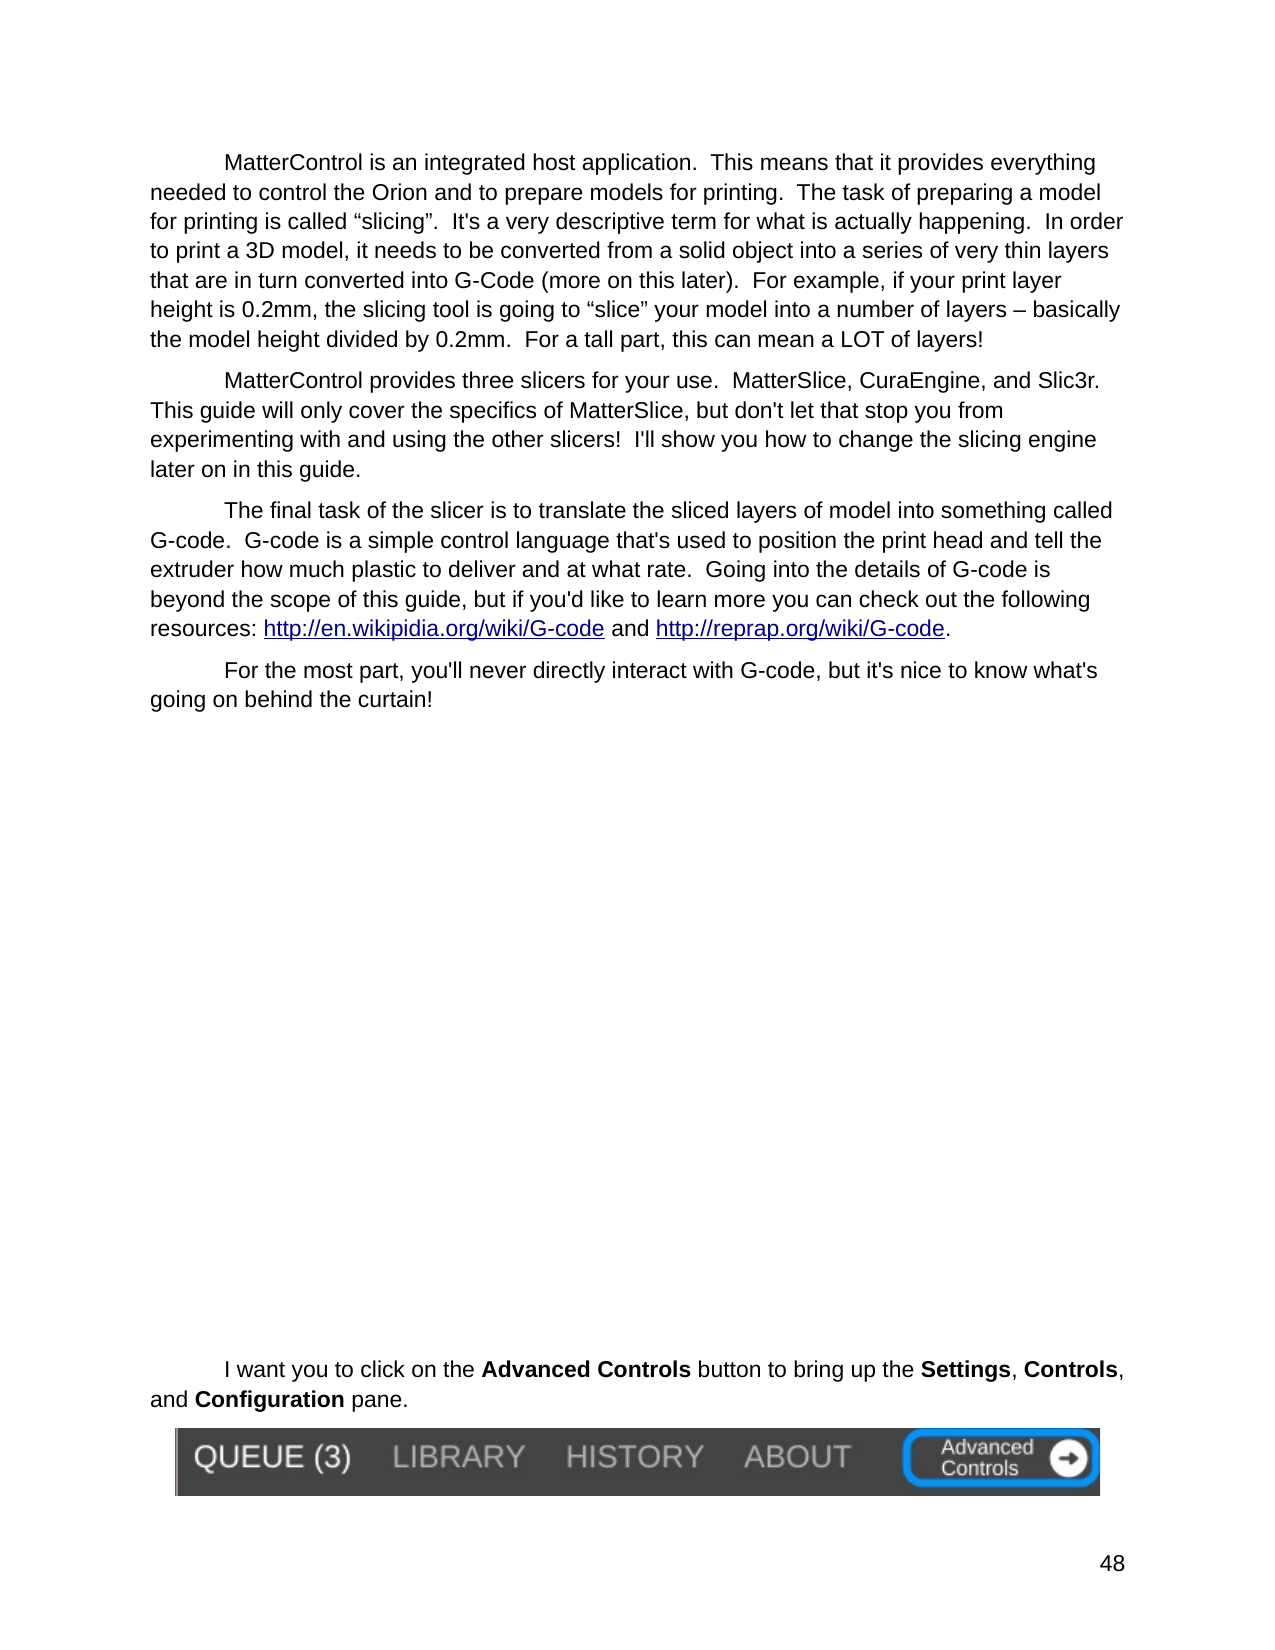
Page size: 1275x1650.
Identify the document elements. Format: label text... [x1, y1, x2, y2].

text MatterControl provides three slicers for your use. MatterSlice, CuraEngine, and Slic3r. This guide will only cover the specifics of MatterSlice, but don't let that stop you from experimenting with and using the other slicers! I'll show you how to change the slicing engine later on in this guide. [150, 368, 1125, 482]
text For the most part, you'll never directly interact with G-code, but it's nice to know what's going on behind the curtain! [150, 657, 1125, 712]
text I want you to click on the Advanced Controls button to bring up the Settings, Controls, and Configuration pane. [150, 1357, 1125, 1412]
text The final task of the slicer is to translate the sliced layers of model into something called G-code. G-code is a simple control language that's used to position the print head and tell the extruder how much plastic to deliver and at what rate. Going into the details of G-code is beyond the scope of this guide, but if you'd like to learn more you can check out the following resources: http://en.wikipidia.org/wiki/G-code and http://reprap.org/wiki/G-code. [150, 498, 1125, 641]
text MatterControl is an integrated host application. This means that it provides everything needed to control the Orion and to prepare models for printing. The task of preparing a model for printing is called “slicing”. It's a very descriptive term for what is actually happening. In order to print a 3D model, it needs to be converted from a solid object into a series of very thin layers that are in turn converted into G-Code (more on this later). For example, if your print layer height is 0.2mm, the slicing tool is going to “slice” your model into a number of layers – basically the model height divided by 0.2mm. For a tall part, this can mean a LOT of layers! [150, 150, 1125, 352]
picture [175, 1428, 1100, 1496]
